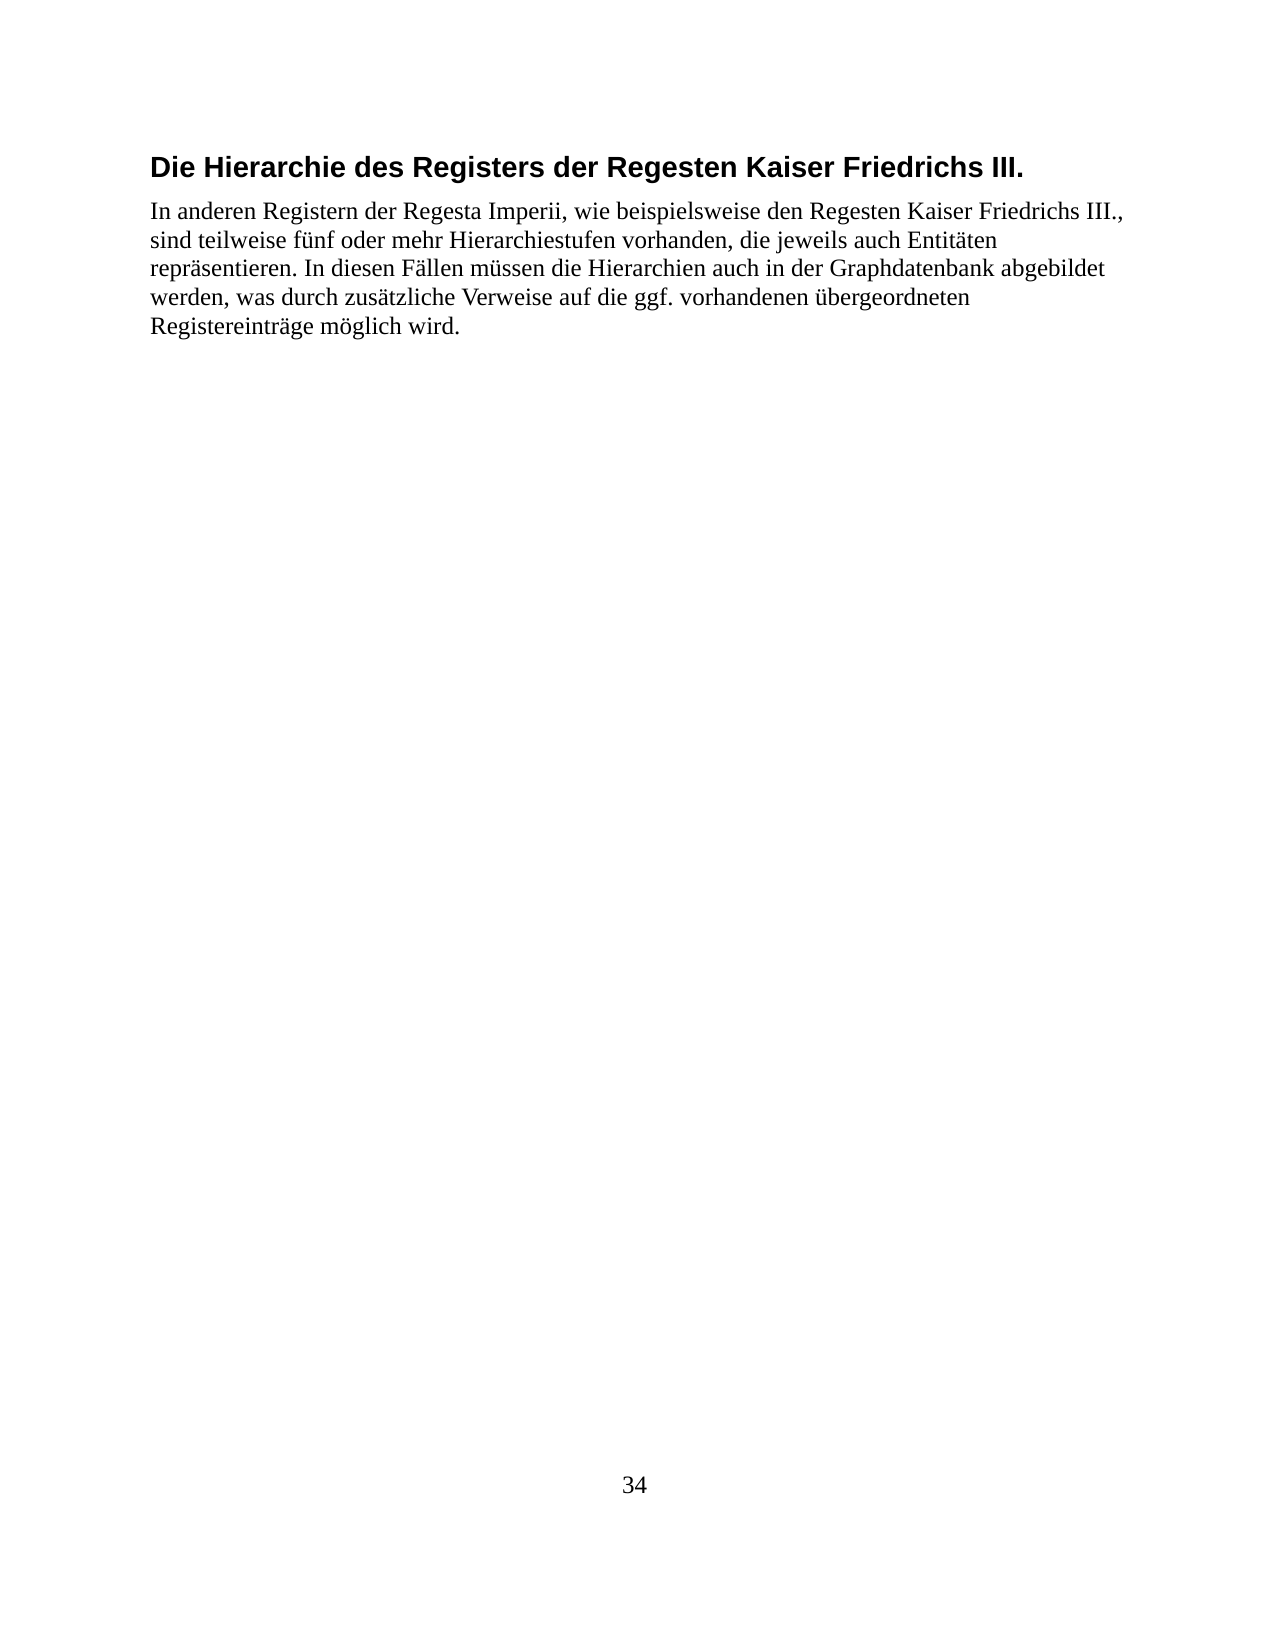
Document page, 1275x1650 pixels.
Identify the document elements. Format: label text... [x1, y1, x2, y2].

text In anderen Registern der Regesta Imperii, wie beispielsweise den Regesten Kaiser Friedrichs III., sind teilweise fünf oder mehr Hierarchiestufen vorhanden, die jeweils auch Entitäten repräsentieren. In diesen Fällen müssen die Hierarchien auch in der Graphdatenbank abgebildet werden, was durch zusätzliche Verweise auf die ggf. vorhandenen übergeordneten Registereinträge möglich wird. [150, 196, 1125, 340]
subtitle Die Hierarchie des Registers der Regesten Kaiser Friedrichs III. [150, 150, 1125, 183]
